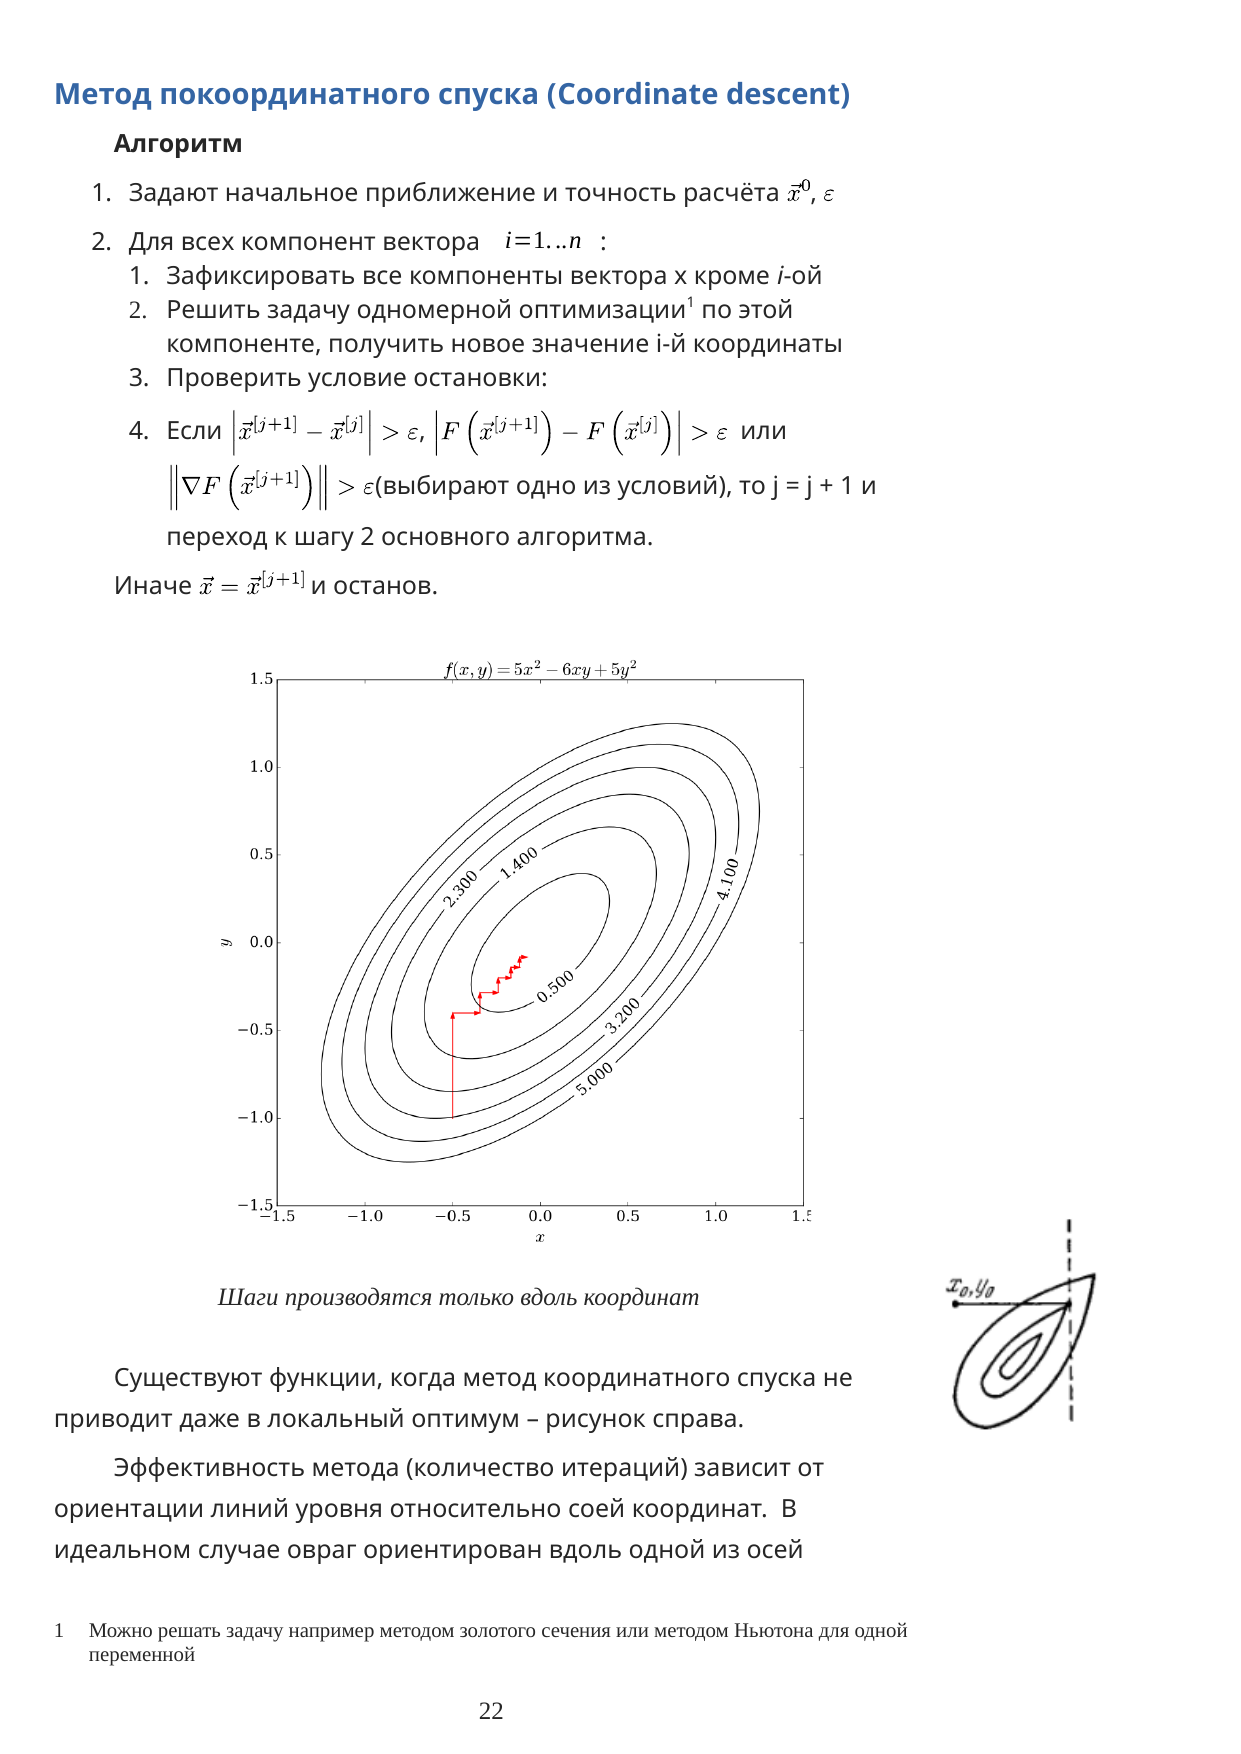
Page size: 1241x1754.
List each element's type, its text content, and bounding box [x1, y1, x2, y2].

subtitle Метод покоординатного спуска (Coordinate descent) [53, 73, 928, 113]
list Для всех компонент вектора : [91, 223, 928, 258]
list Задают начальное приближение и точность расчёта , [91, 174, 928, 208]
list Проверить условие остановки: [128, 360, 928, 394]
list Решить задачу одномерной оптимизации по этой компоненте, получить новое значение i-й координаты [128, 292, 928, 360]
text Алгоритм [53, 125, 928, 159]
picture [921, 1207, 1113, 1450]
text Шаги производятся только вдоль координат [218, 1243, 811, 1311]
list Зафиксировать все компоненты вектора x кроме i-ой [128, 258, 928, 292]
text Существуют функции, когда метод координатного спуска не приводит даже в локальный оптимум – рисунок справа. [53, 1360, 921, 1435]
list Можно решать задачу например методом золотого сечения или методом Ньютона для одной переменной [53, 1618, 928, 1666]
text Иначе и останов. [53, 567, 928, 602]
picture [217, 642, 812, 1243]
list Если , или (выбирают одно из условий), то j = j + 1 и переход к шагу 2 основного алгоритма. [128, 409, 928, 552]
text Эффективность метода (количество итераций) зависит от ориентации линий уровня относительно соей координат. В идеальном случае овраг ориентирован вдоль одной из осей [53, 1450, 928, 1566]
